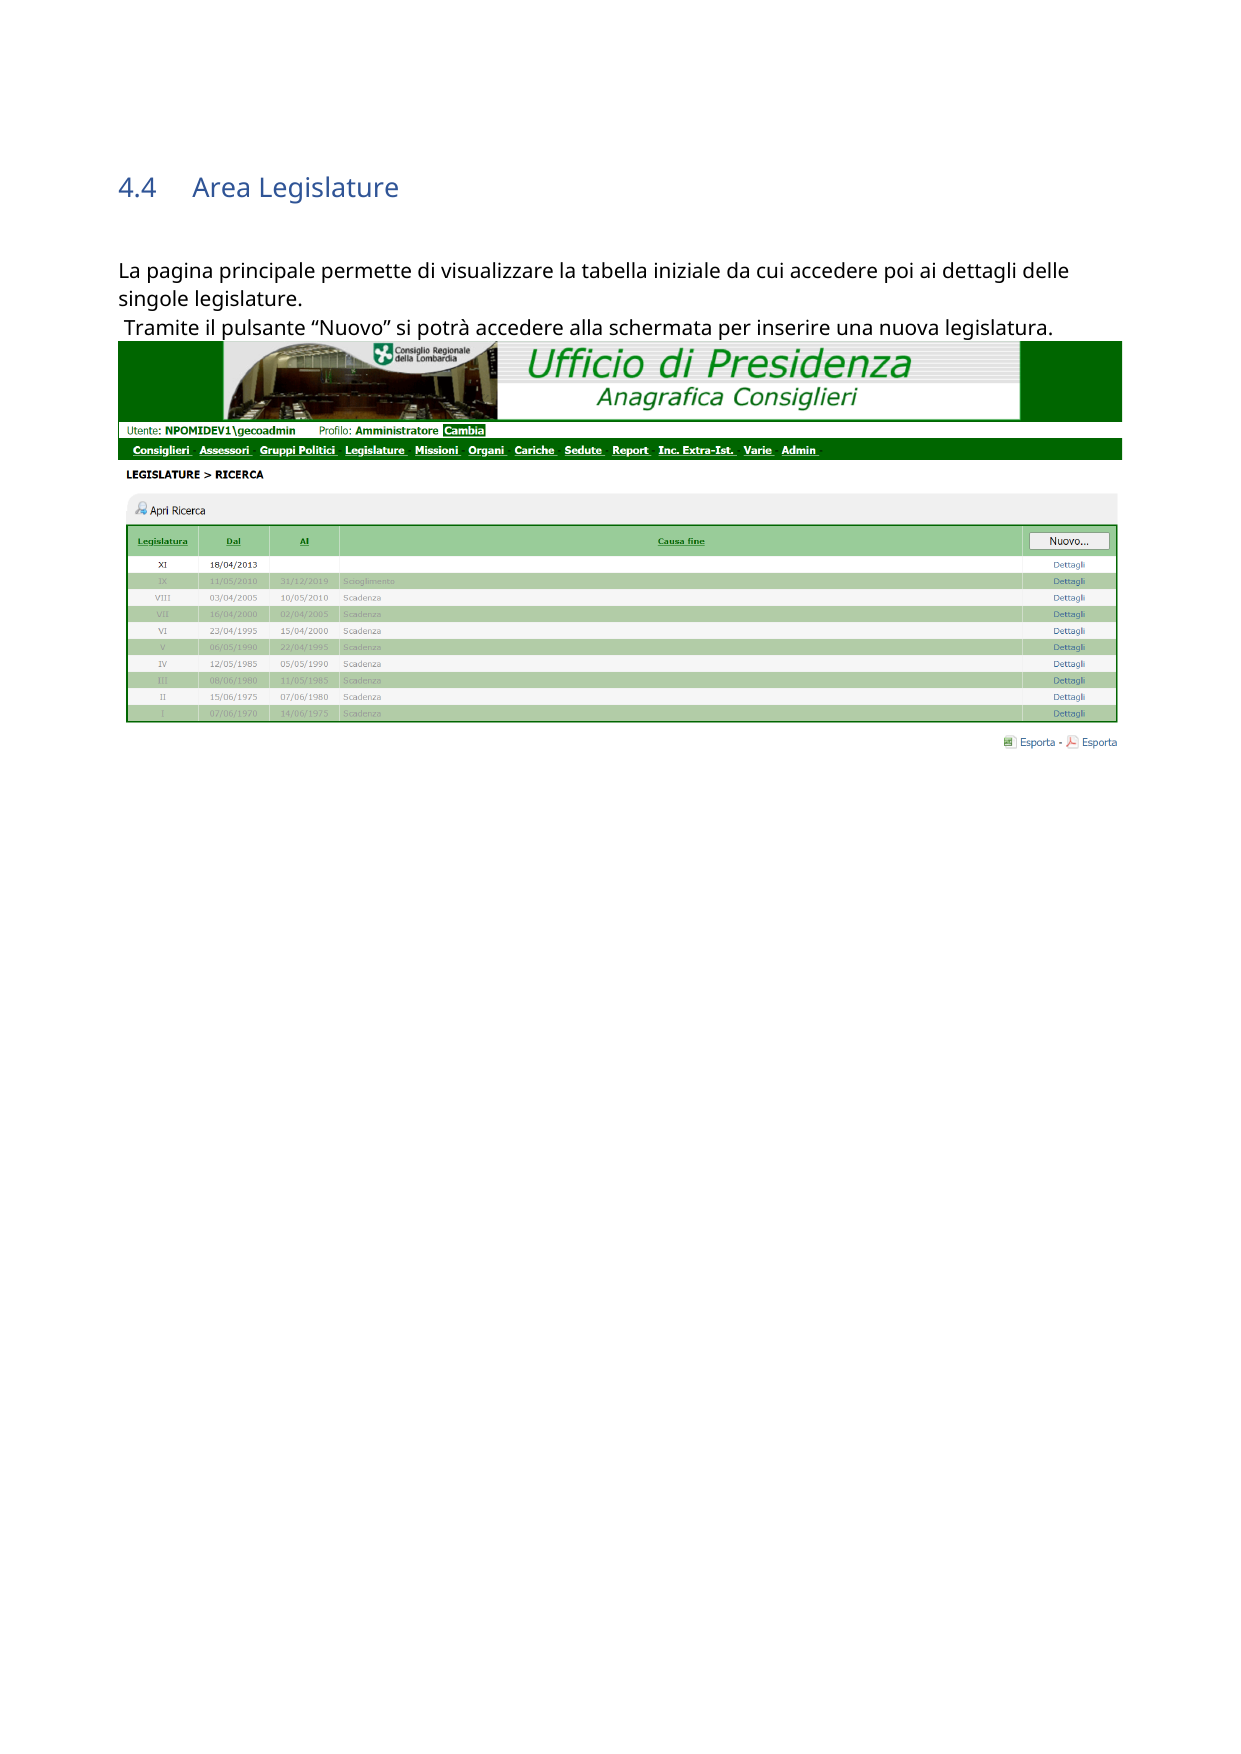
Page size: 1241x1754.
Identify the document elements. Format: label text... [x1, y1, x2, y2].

text La pagina principale permette di visualizzare la tabella iniziale da cui accedere poi ai dettagli delle singole legislature. [118, 256, 1122, 313]
list Area Legislature [118, 168, 1122, 205]
text Tramite il pulsante “Nuovo” si potrà accedere alla schermata per inserire una nuova legislatura. [118, 313, 1122, 341]
